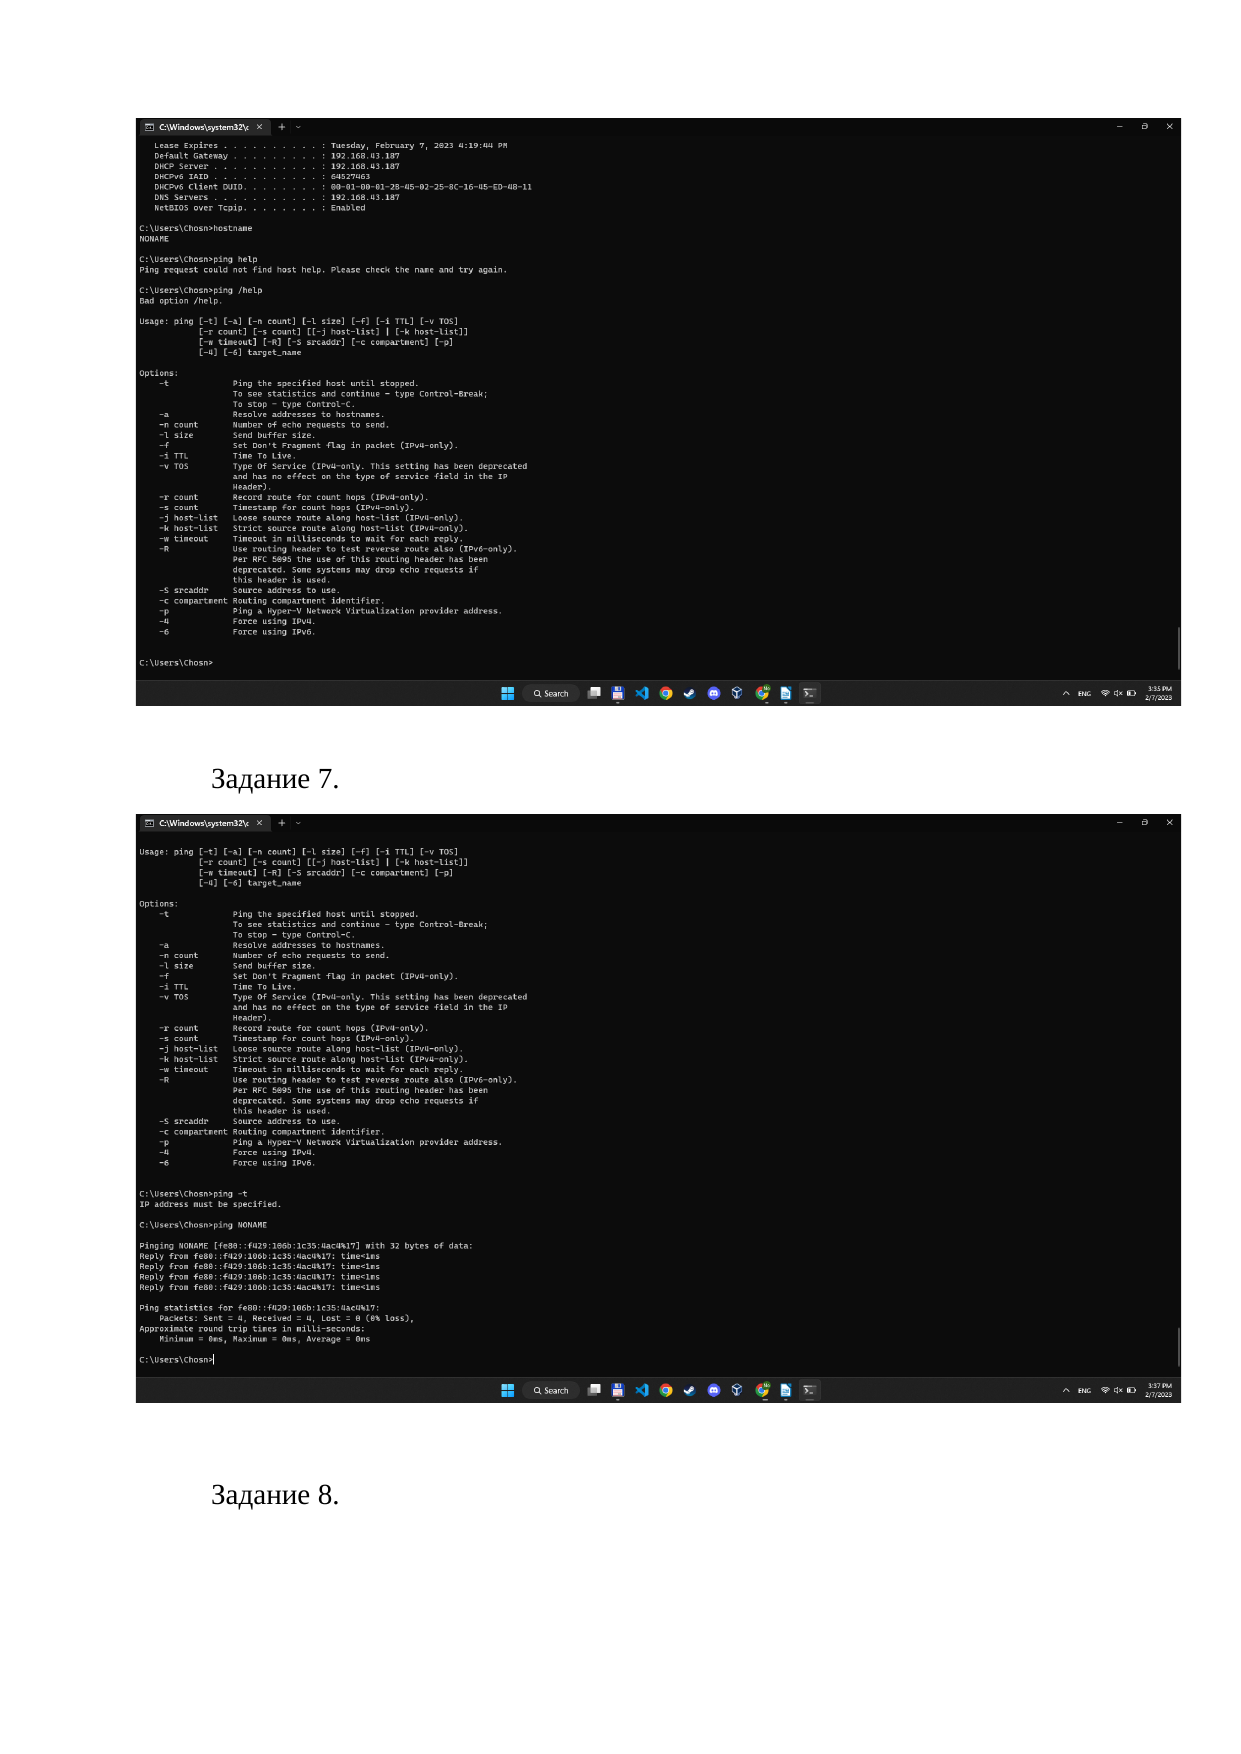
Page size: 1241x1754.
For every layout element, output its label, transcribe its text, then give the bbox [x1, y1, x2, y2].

picture [135, 118, 1182, 706]
picture [135, 814, 1182, 1403]
text Задание 7. [136, 761, 1181, 795]
text Задание 8. [136, 1477, 1181, 1510]
